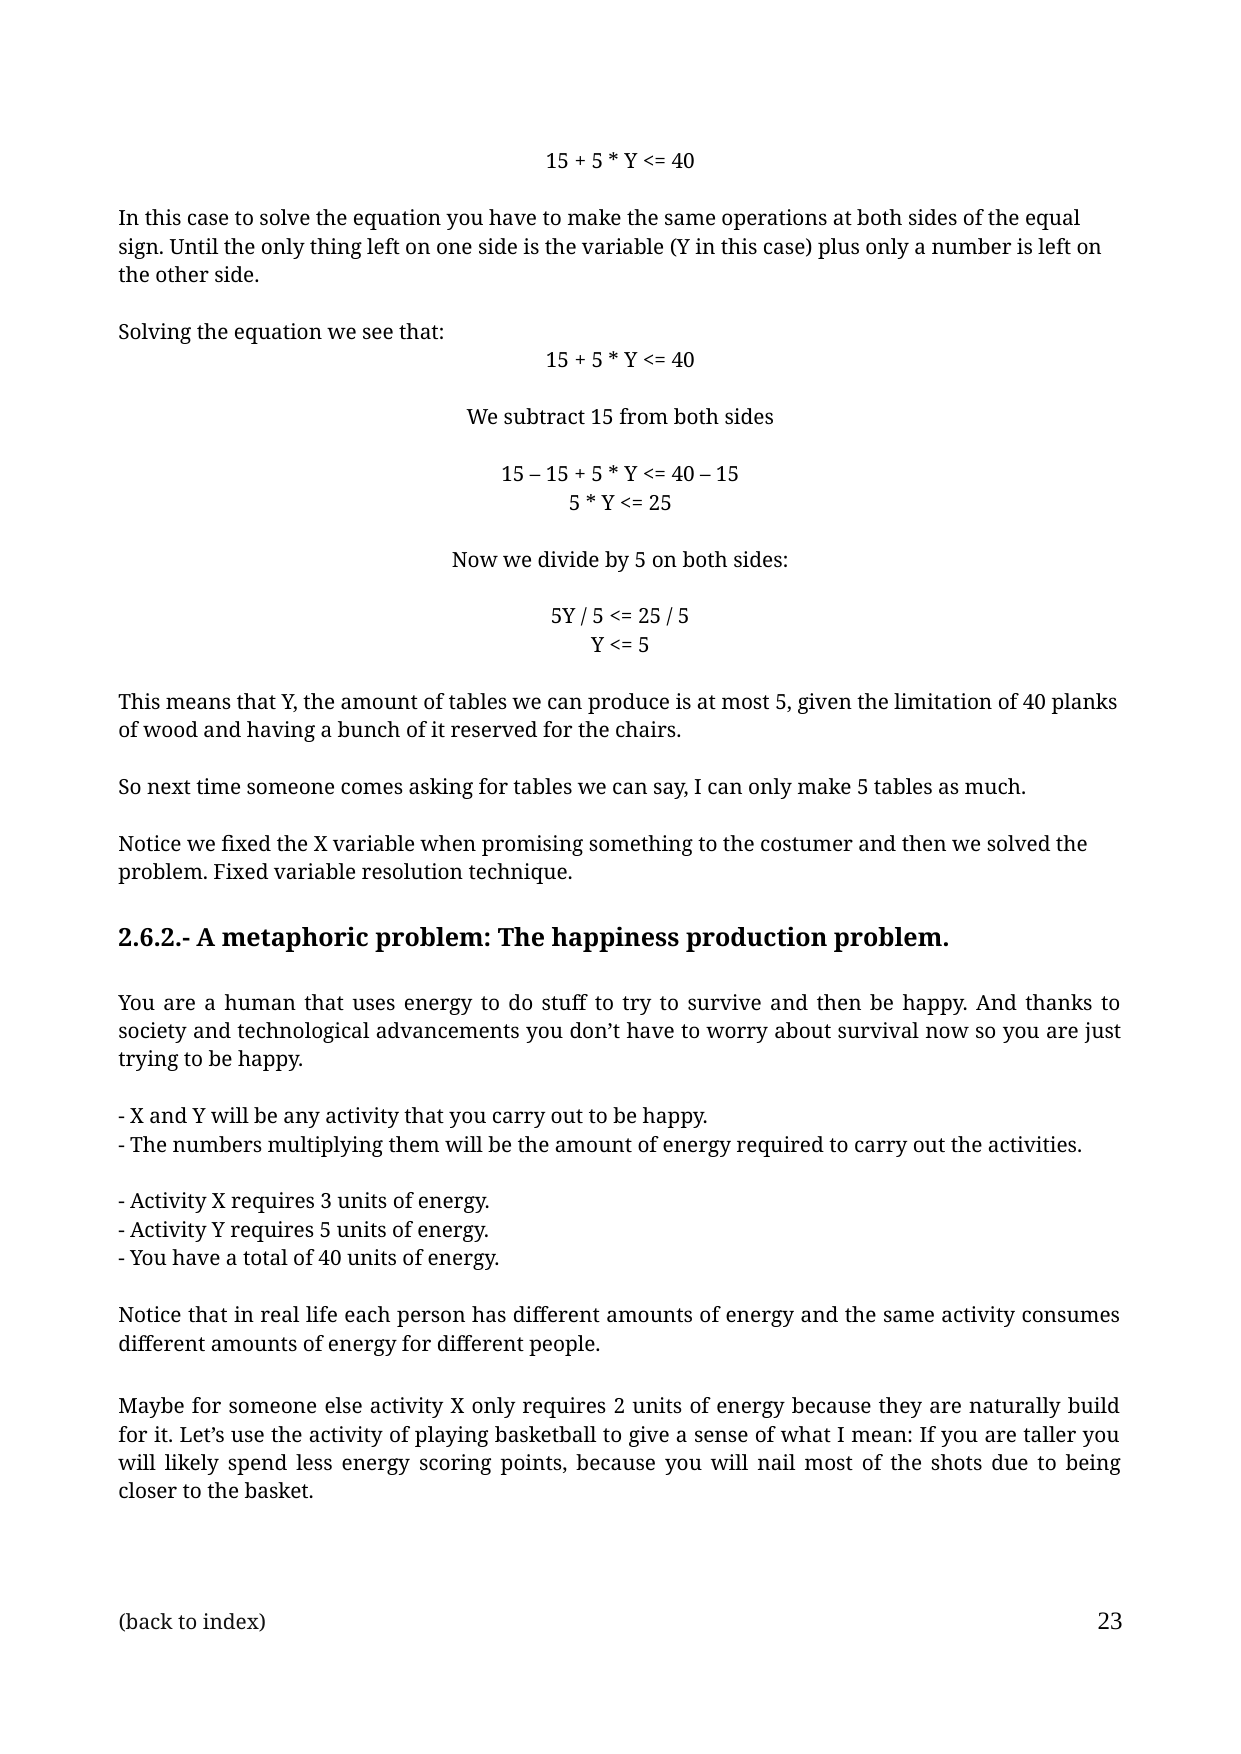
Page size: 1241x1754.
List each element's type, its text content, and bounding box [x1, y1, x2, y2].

text - X and Y will be any activity that you carry out to be happy. [118, 1101, 1122, 1130]
text So next time someone comes asking for tables we can say, I can only make 5 tables as much. [118, 772, 1122, 801]
text - You have a total of 40 units of energy. [118, 1243, 1122, 1272]
text This means that Y, the amount of tables we can produce is at most 5, given the limitation of 40 planks of wood and having a bunch of it reserved for the chairs. [118, 687, 1122, 744]
text - Activity X requires 3 units of energy. [118, 1187, 1122, 1215]
text Notice we fixed the X variable when promising something to the costumer and then we solved the problem. Fixed variable resolution technique. [118, 829, 1122, 886]
text Y <= 5 [118, 630, 1122, 658]
text Solving the equation we see that: [118, 317, 1122, 346]
text - Activity Y requires 5 units of energy. [118, 1215, 1122, 1243]
text Maybe for someone else activity X only requires 2 units of energy because they are naturally build for it. Let’s use the activity of playing basketball to give a sense of what I mean: If you are taller you will likely spend less energy scoring points, because you will nail most of the shots due to being closer to the basket. [118, 1391, 1122, 1505]
text 2.6.2.- A metaphoric problem: The happiness production problem. [118, 919, 1122, 953]
text In this case to solve the equation you have to make the same operations at both sides of the equal sign. Until the only thing left on one side is the variable (Y in this case) plus only a number is left on the other side. [118, 203, 1122, 289]
text 5 * Y <= 25 [118, 488, 1122, 516]
text Notice that in real life each person has different amounts of energy and the same activity consumes different amounts of energy for different people. [118, 1300, 1122, 1357]
text - The numbers multiplying them will be the amount of energy required to carry out the activities. [118, 1130, 1122, 1158]
text 5Y / 5 <= 25 / 5 [118, 602, 1122, 630]
text 15 – 15 + 5 * Y <= 40 – 15 [118, 459, 1122, 488]
text 15 + 5 * Y <= 40 [118, 147, 1122, 175]
text Now we divide by 5 on both sides: [118, 545, 1122, 573]
text 15 + 5 * Y <= 40 [118, 346, 1122, 374]
text You are a human that uses energy to do stuff to try to survive and then be happy. And thanks to society and technological advancements you don’t have to worry about survival now so you are just trying to be happy. [118, 988, 1122, 1073]
text We subtract 15 from both sides [118, 402, 1122, 431]
